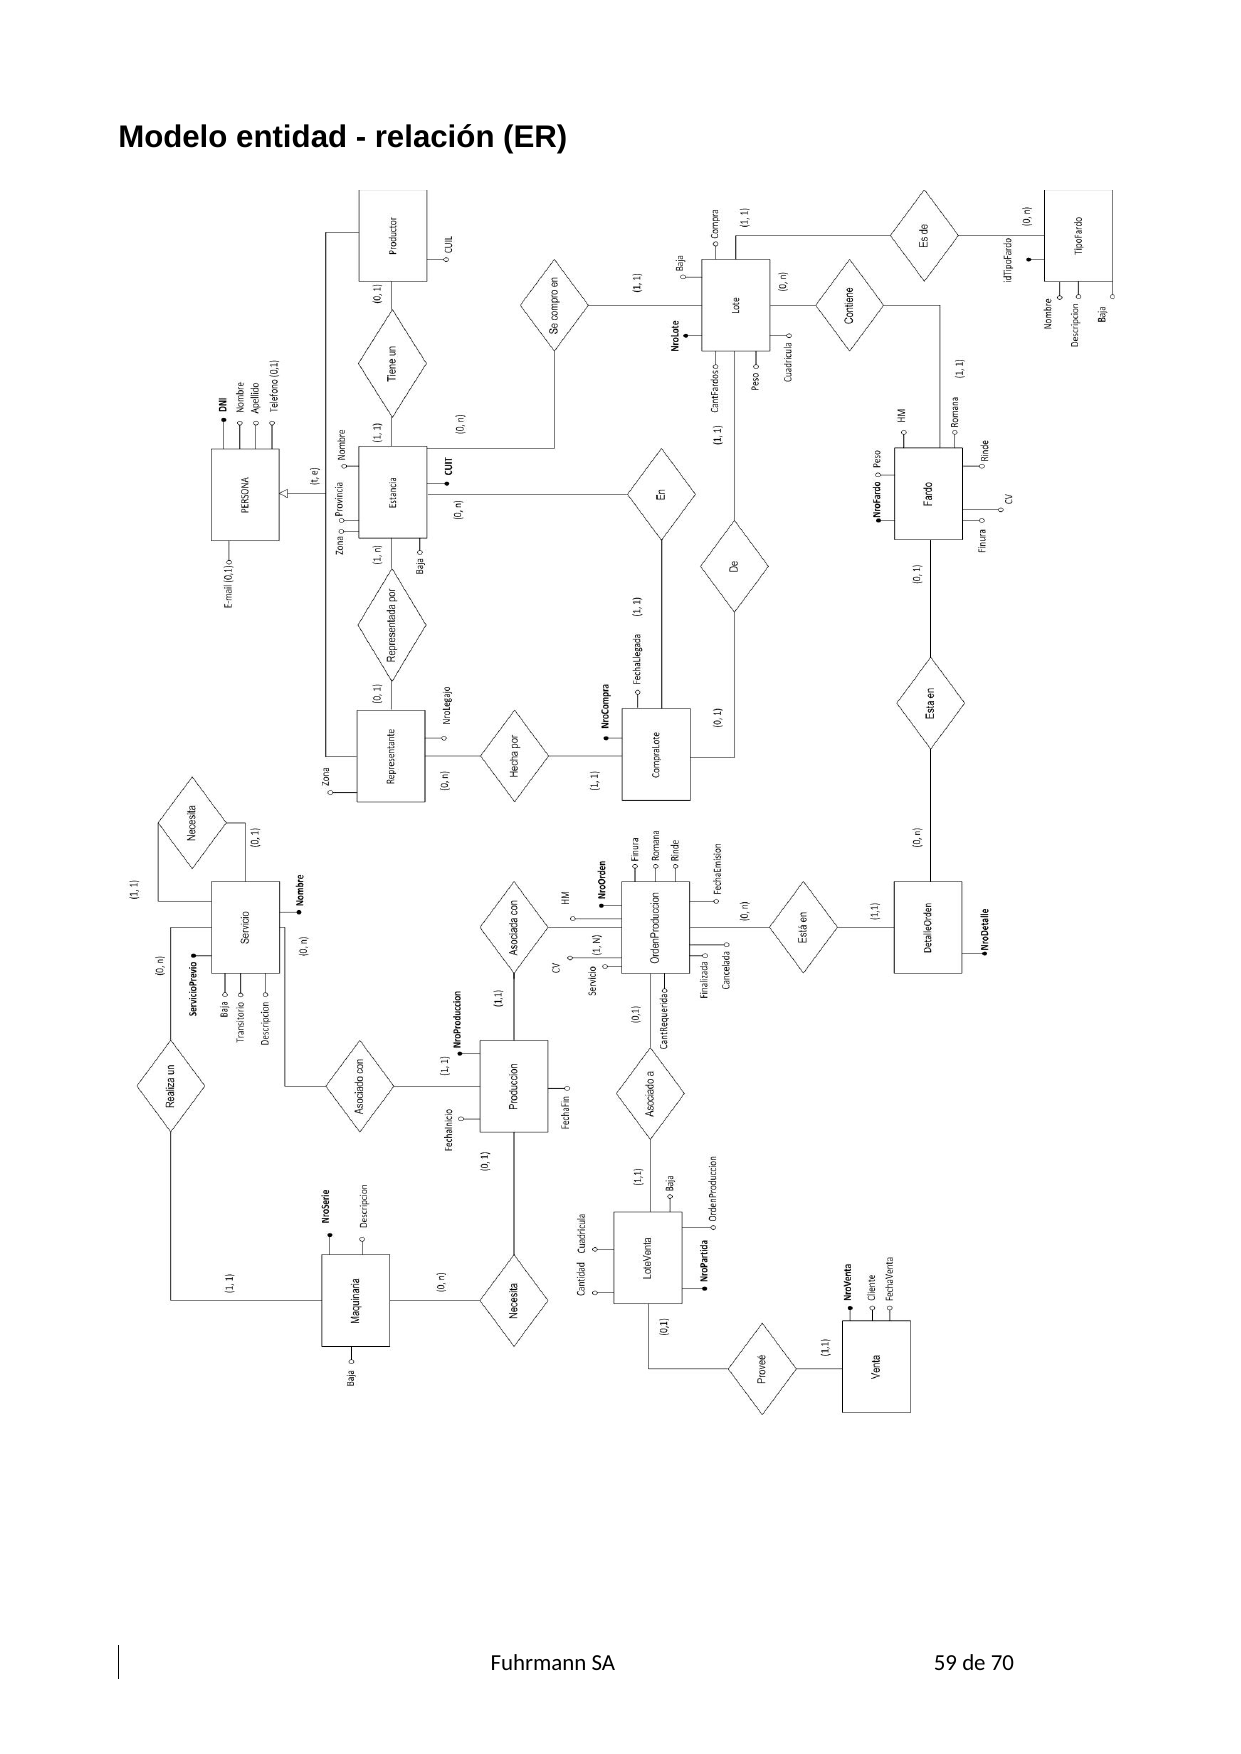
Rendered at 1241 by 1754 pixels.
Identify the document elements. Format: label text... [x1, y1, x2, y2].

text Modelo entidad - relación (ER) [118, 118, 1122, 154]
picture [125, 190, 1115, 1415]
